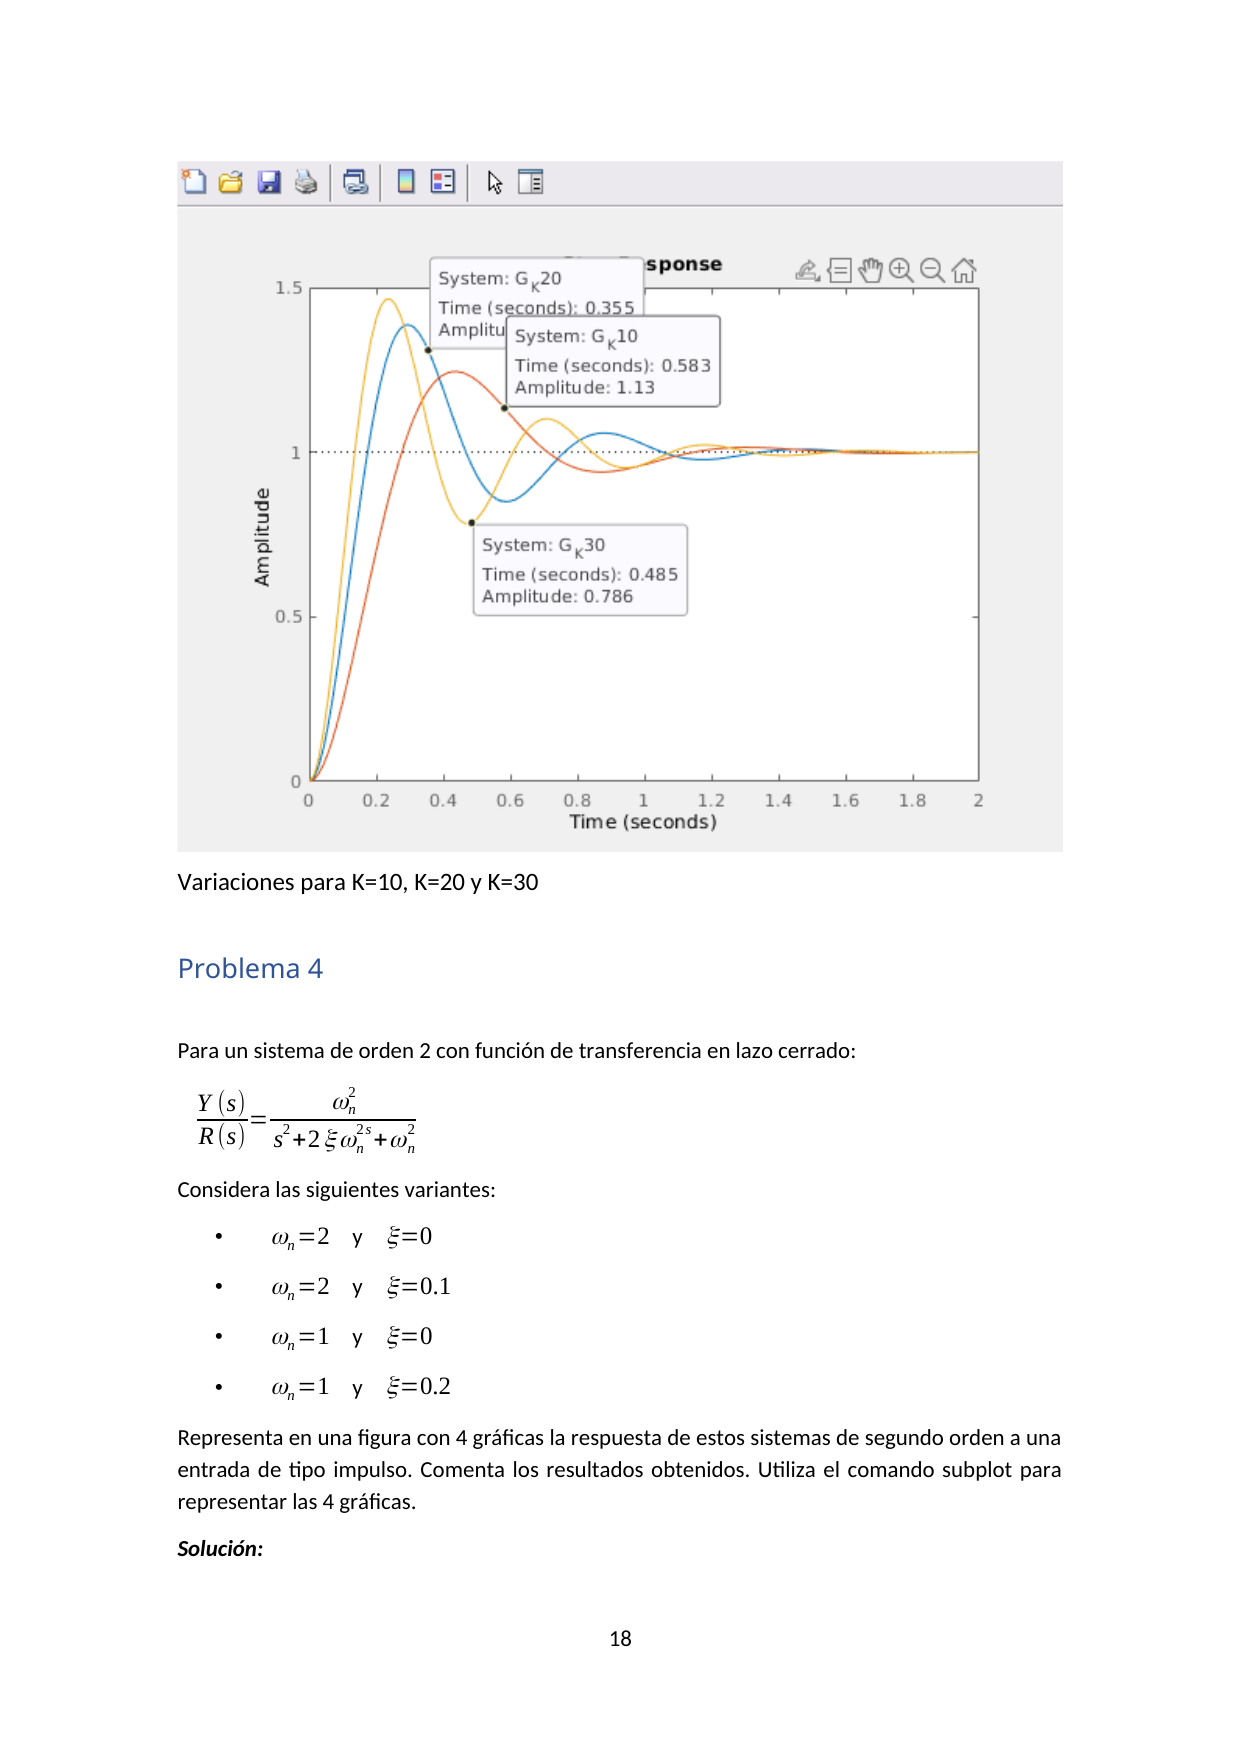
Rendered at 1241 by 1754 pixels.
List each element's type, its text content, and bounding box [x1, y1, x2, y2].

text Representa en una figura con 4 gráficas la respuesta de estos sistemas de segundo orden a una entrada de tipo impulso. Comenta los resultados obtenidos. Utiliza el comando subplot para representar las 4 gráficas. [177, 1423, 1063, 1515]
list y [215, 1272, 1063, 1304]
list y [215, 1373, 1063, 1404]
picture [177, 160, 1063, 852]
text Para un sistema de orden 2 con función de transferencia en lazo cerrado: [177, 1037, 1063, 1064]
subtitle Problema 4 [177, 950, 1063, 987]
list y [215, 1322, 1063, 1354]
text Solución: [177, 1534, 1063, 1562]
text Considera las siguientes variantes: [177, 1176, 1063, 1203]
list y [215, 1222, 1063, 1254]
text Variaciones para K=10, K=20 y K=30 [177, 852, 1063, 897]
